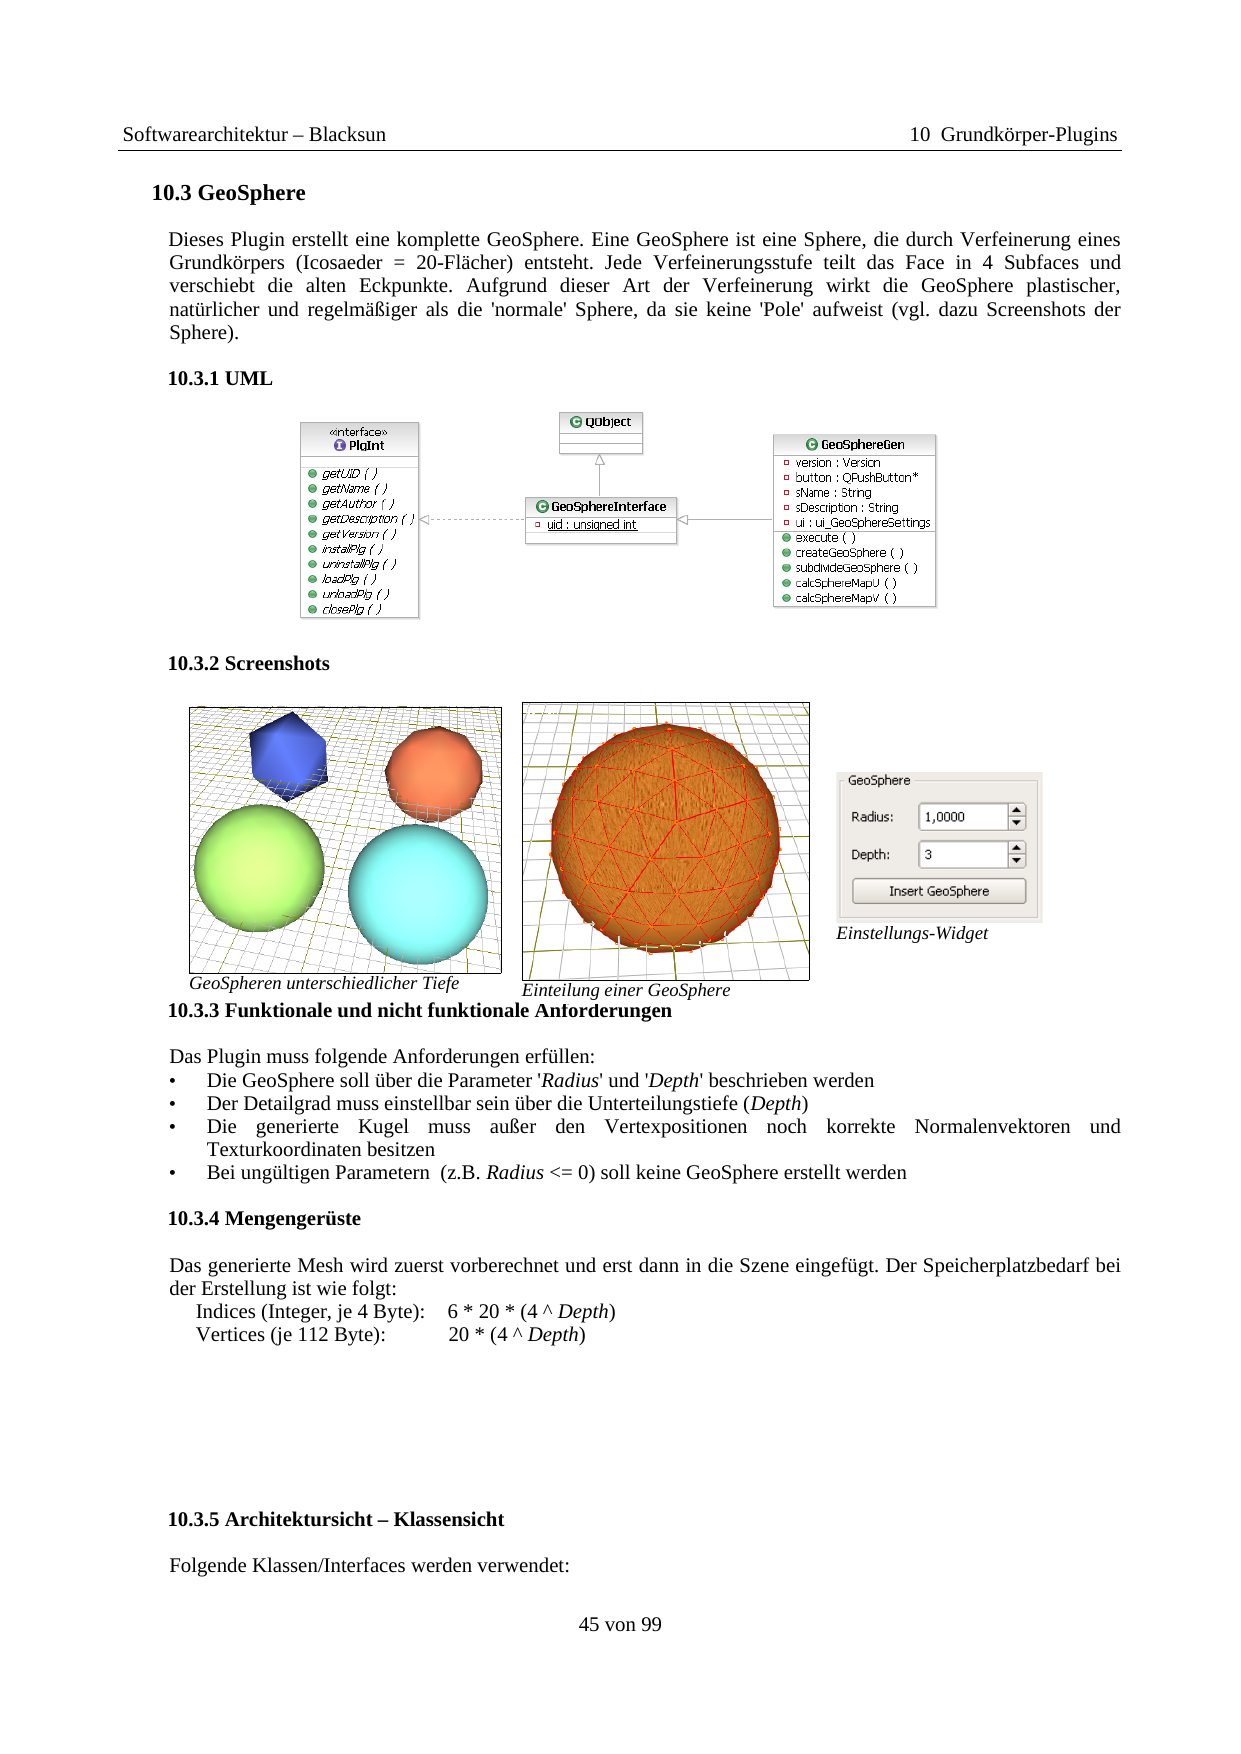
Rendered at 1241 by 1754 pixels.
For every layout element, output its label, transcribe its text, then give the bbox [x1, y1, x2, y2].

picture [523, 703, 809, 980]
subtitle Mengengerüste [149, 1207, 1122, 1230]
text Das generierte Mesh wird zuerst vorberechnet und erst dann in die Szene eingefügt. Der Speicherplatzbedarf bei der Erstellung ist wie folgt: [169, 1253, 1122, 1300]
subtitle GeoSphere [146, 179, 1122, 205]
list Die generierte Kugel muss außer den Vertexpositionen noch korrekte Normalenvektoren und Texturkoordinaten besitzen [169, 1115, 1122, 1161]
list Bei ungültigen Parametern (z.B. Radius <= 0) soll keine GeoSphere erstellt werden [169, 1161, 1122, 1184]
subtitle Funktionale und nicht funktionale Anforderungen [149, 999, 1122, 1022]
text GeoSpheren unterschiedlicher Tiefe [189, 974, 501, 994]
subtitle Architektursicht – Klassensicht [149, 1508, 1122, 1531]
subtitle Screenshots [149, 652, 1122, 675]
text Einteilung einer GeoSphere [522, 981, 809, 1000]
picture [836, 772, 1043, 923]
picture [190, 708, 501, 973]
text Vertices (je 112 Byte): 20 * (4 ^ Depth) [169, 1323, 1122, 1346]
list Der Detailgrad muss einstellbar sein über die Unterteilungstiefe (Depth) [169, 1092, 1122, 1115]
text Einstellungs-Widget [836, 773, 1044, 943]
text Folgende Klassen/Interfaces werden verwendet: [169, 1554, 1122, 1577]
text Das Plugin muss folgende Anforderungen erfüllen: [169, 1045, 1122, 1068]
picture [290, 402, 950, 630]
subtitle UML [149, 367, 1122, 390]
text Dieses Plugin erstellt eine komplette GeoSphere. Eine GeoSphere ist eine Sphere, die durch Verfeinerung eines Grundkörpers (Icosaeder = 20-Flächer) entsteht. Jede Verfeinerungsstufe teilt das Face in 4 Subfaces und verschiebt die alten Eckpunkte. Aufgrund dieser Art der Verfeinerung wirkt die GeoSphere plastischer, natürlicher und regelmäßiger als die 'normale' Sphere, da sie keine 'Pole' aufweist (vgl. dazu Screenshots der Sphere). [168, 228, 1122, 344]
text Indices (Integer, je 4 Byte): 6 * 20 * (4 ^ Depth) [169, 1300, 1122, 1323]
list Die GeoSphere soll über die Parameter 'Radius' und 'Depth' beschrieben werden [169, 1068, 1122, 1092]
